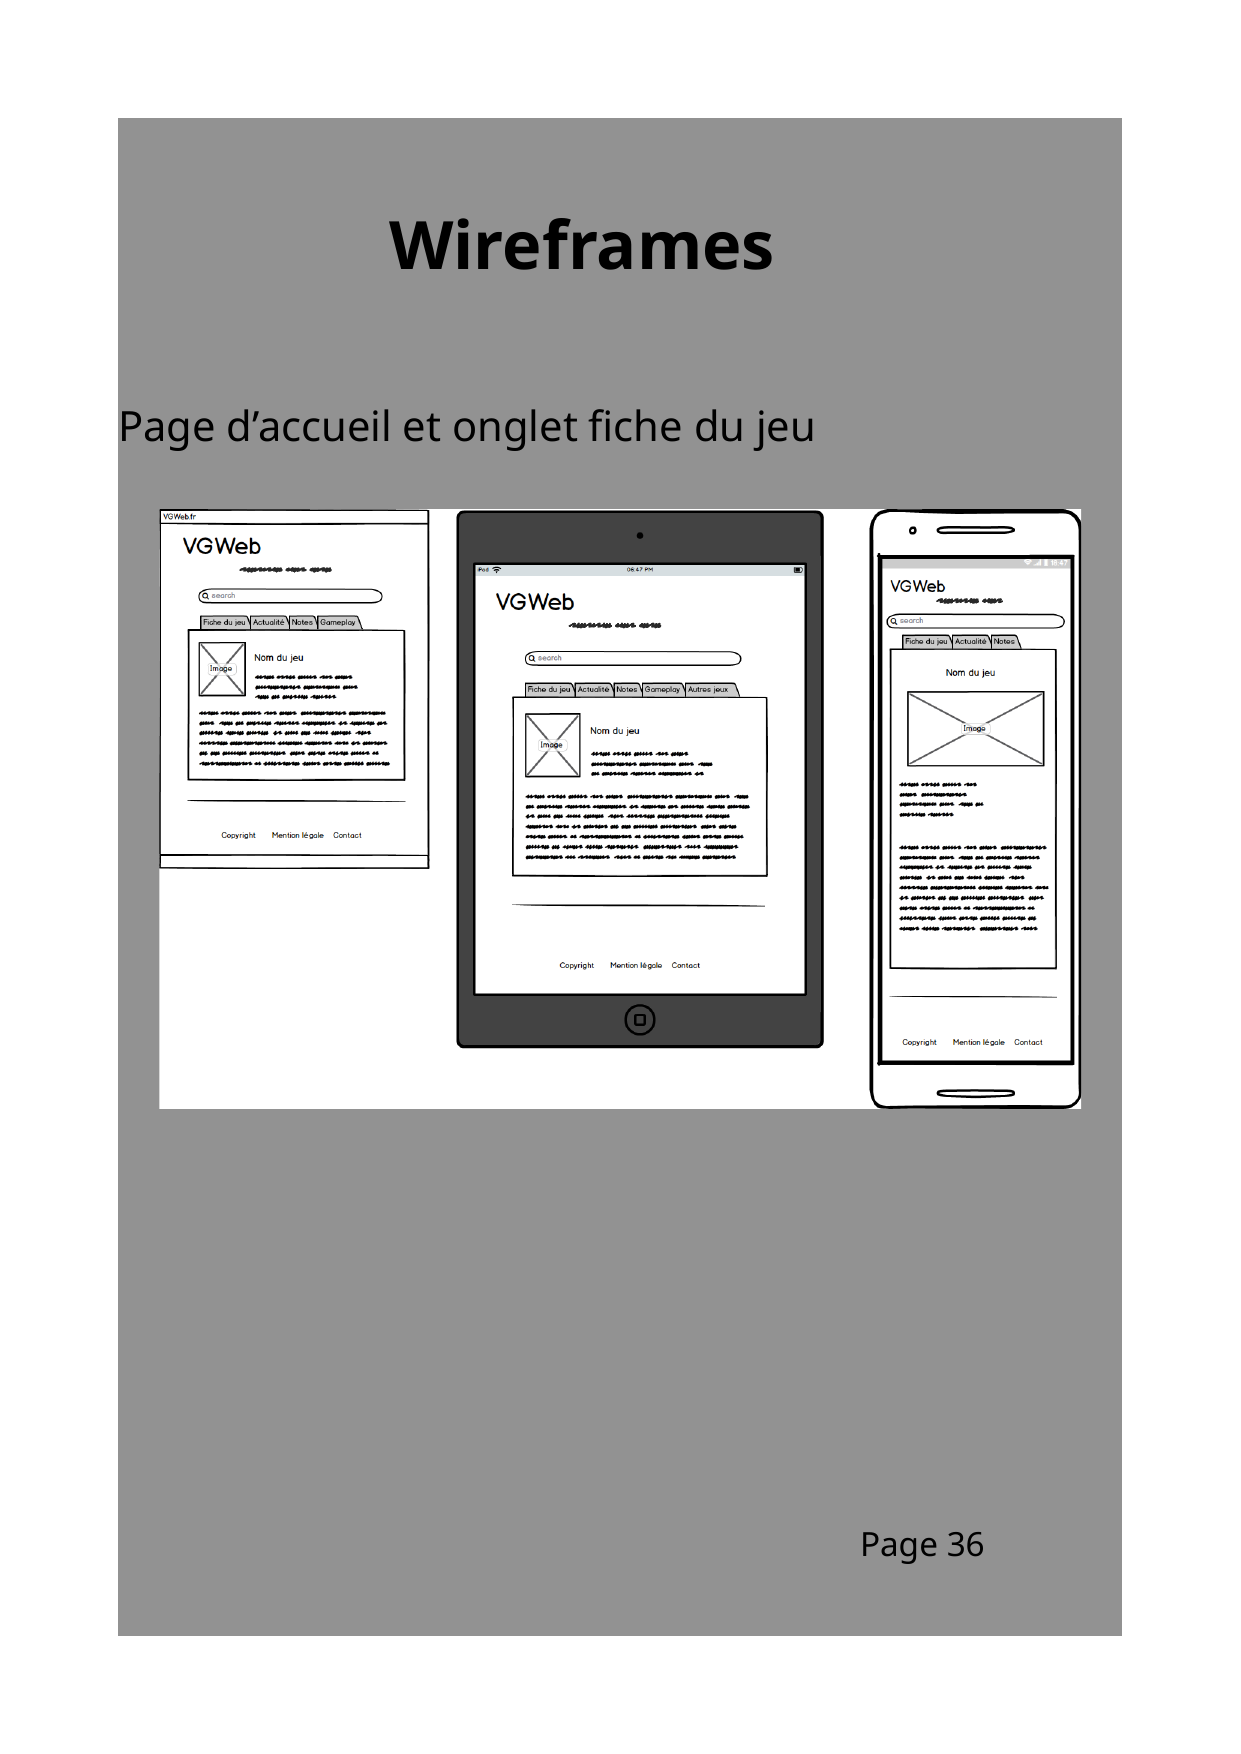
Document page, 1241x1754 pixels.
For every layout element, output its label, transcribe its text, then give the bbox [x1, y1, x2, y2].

text Page d’accueil et onglet fiche du jeu [118, 397, 1122, 453]
text Page 36 [118, 1516, 1122, 1567]
picture [159, 509, 1082, 1109]
text Wireframes [118, 198, 1122, 289]
